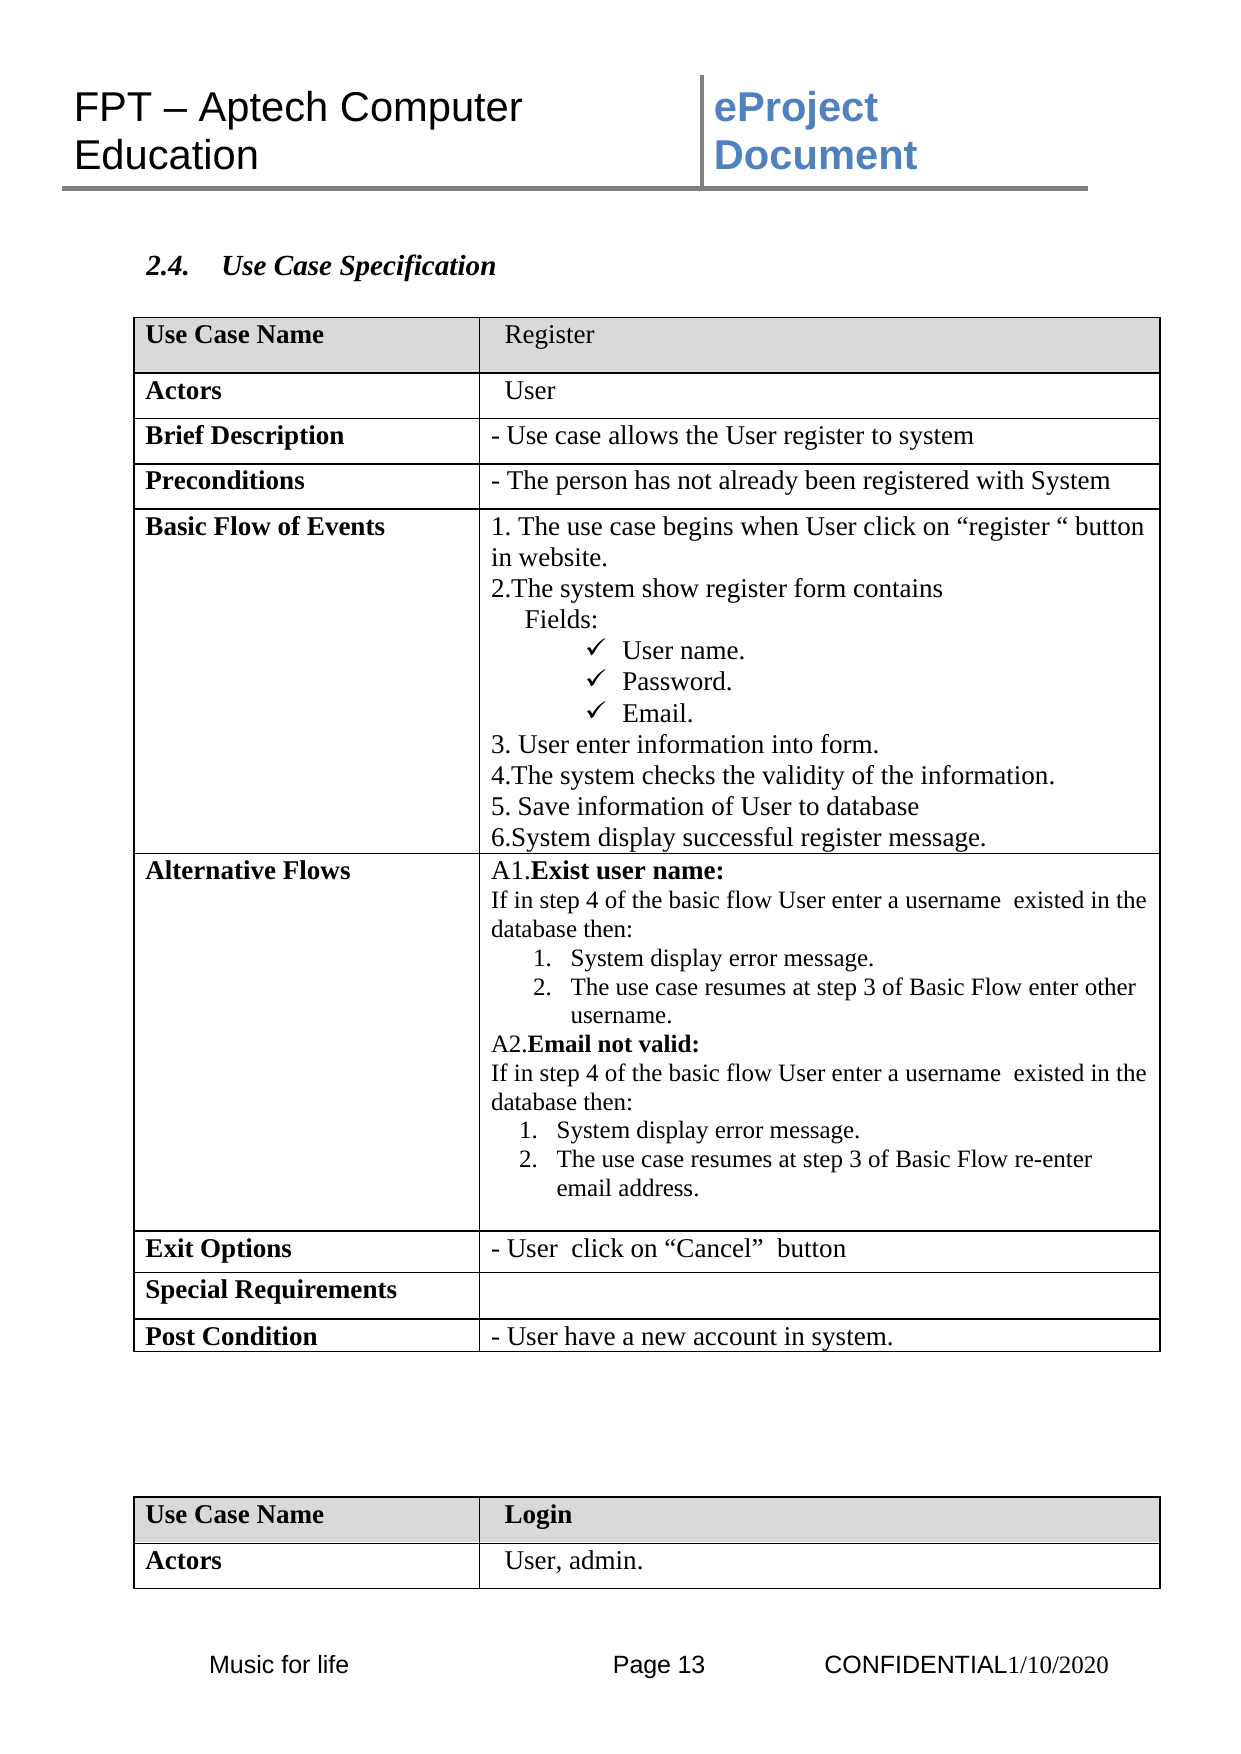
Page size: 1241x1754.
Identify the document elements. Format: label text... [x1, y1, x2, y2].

table_cell - User have a new account in system. [480, 1320, 1159, 1351]
table_cell User [480, 374, 1159, 417]
table_cell Basic Flow of Events [135, 510, 479, 853]
table_cell [480, 1273, 1159, 1318]
table_cell A1.Exist user name: If in step 4 of the basic flow User enter a username existed in the database then: System display error message. The use case resumes at step 3 of Basic Flow enter other username. A2.Email not valid: If in step 4 of the basic flow User enter a username existed in the database then: System display error message. The use case resumes at step 3 of Basic Flow re-enter email address. [480, 854, 1159, 1230]
table_cell Special Requirements [135, 1273, 479, 1318]
table_header Use Case Name [135, 318, 479, 372]
table_cell Exit Options [135, 1232, 479, 1272]
table_cell - The person has not already been registered with System [480, 465, 1159, 508]
table_cell 1. The use case begins when User click on “register “ button in website. 2.The system show register form contains Fields: User name. Password. Email. 3. User enter information into form. 4.The system checks the validity of the information. 5. Save information of User to database 6.System display successful register message. [480, 510, 1159, 853]
table_header Register [480, 318, 1159, 372]
table_cell - User click on “Cancel” button [480, 1232, 1159, 1272]
table_cell Actors [135, 1544, 479, 1588]
table_cell User, admin. [480, 1544, 1159, 1588]
table_cell Preconditions [135, 465, 479, 508]
table_cell Actors [135, 374, 479, 417]
table_cell Post Condition [135, 1320, 479, 1351]
table_cell Brief Description [135, 419, 479, 463]
table_cell Alternative Flows [135, 854, 479, 1230]
subtitle Use Case Specification [146, 248, 1172, 282]
table_header Use Case Name [135, 1498, 479, 1542]
table_header Login [480, 1498, 1159, 1542]
table_cell - Use case allows the User register to system [480, 419, 1159, 463]
